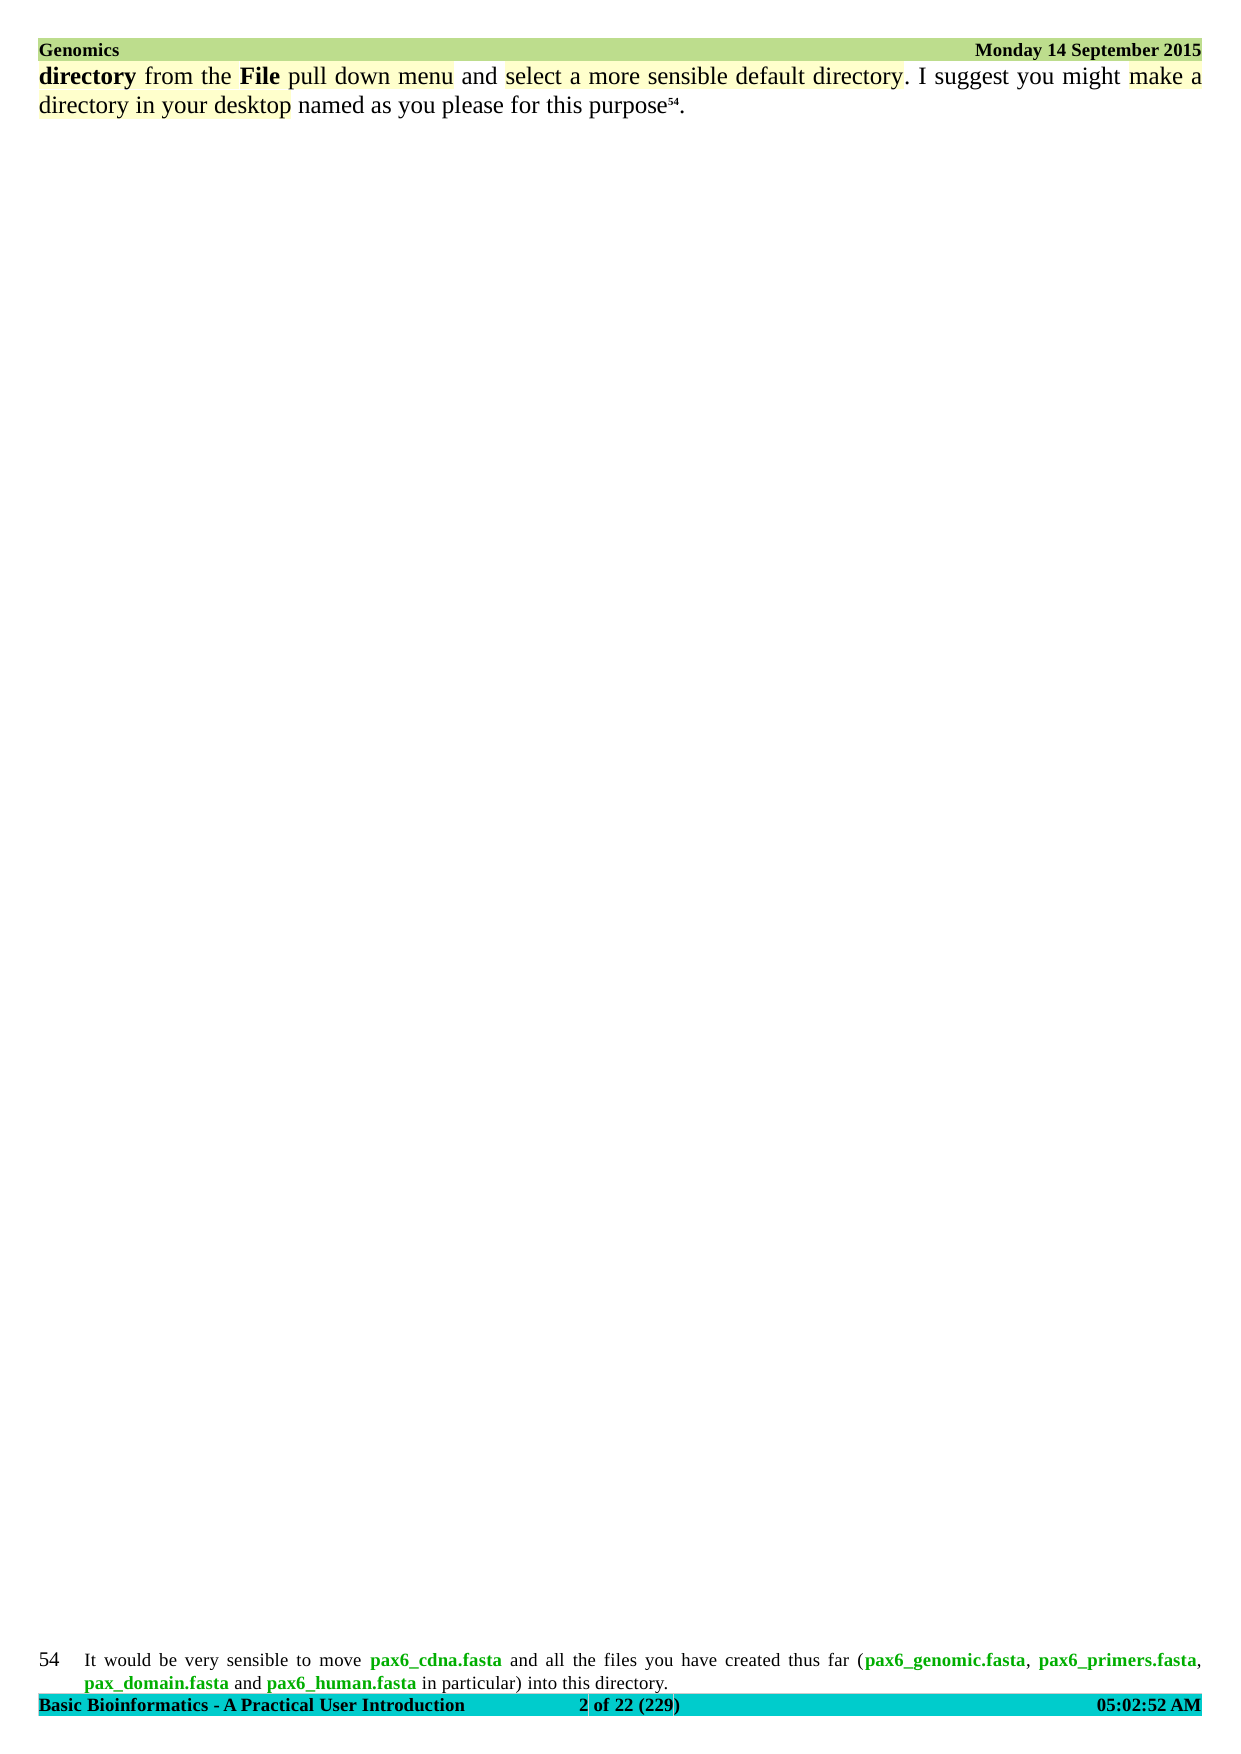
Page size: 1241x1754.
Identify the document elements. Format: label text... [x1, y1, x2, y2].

text directory from the File pull down menu and select a more sensible default directory. I suggest you might make a directory in your desktop named as you please for this purpose. [38, 61, 1202, 119]
text It would be very sensible to move pax6_cdna.fasta and all the files you have created thus far (pax6_genomic.fasta, pax6_primers.fasta, pax_domain.fasta and pax6_human.fasta in particular) into this directory. [38, 1647, 1202, 1693]
